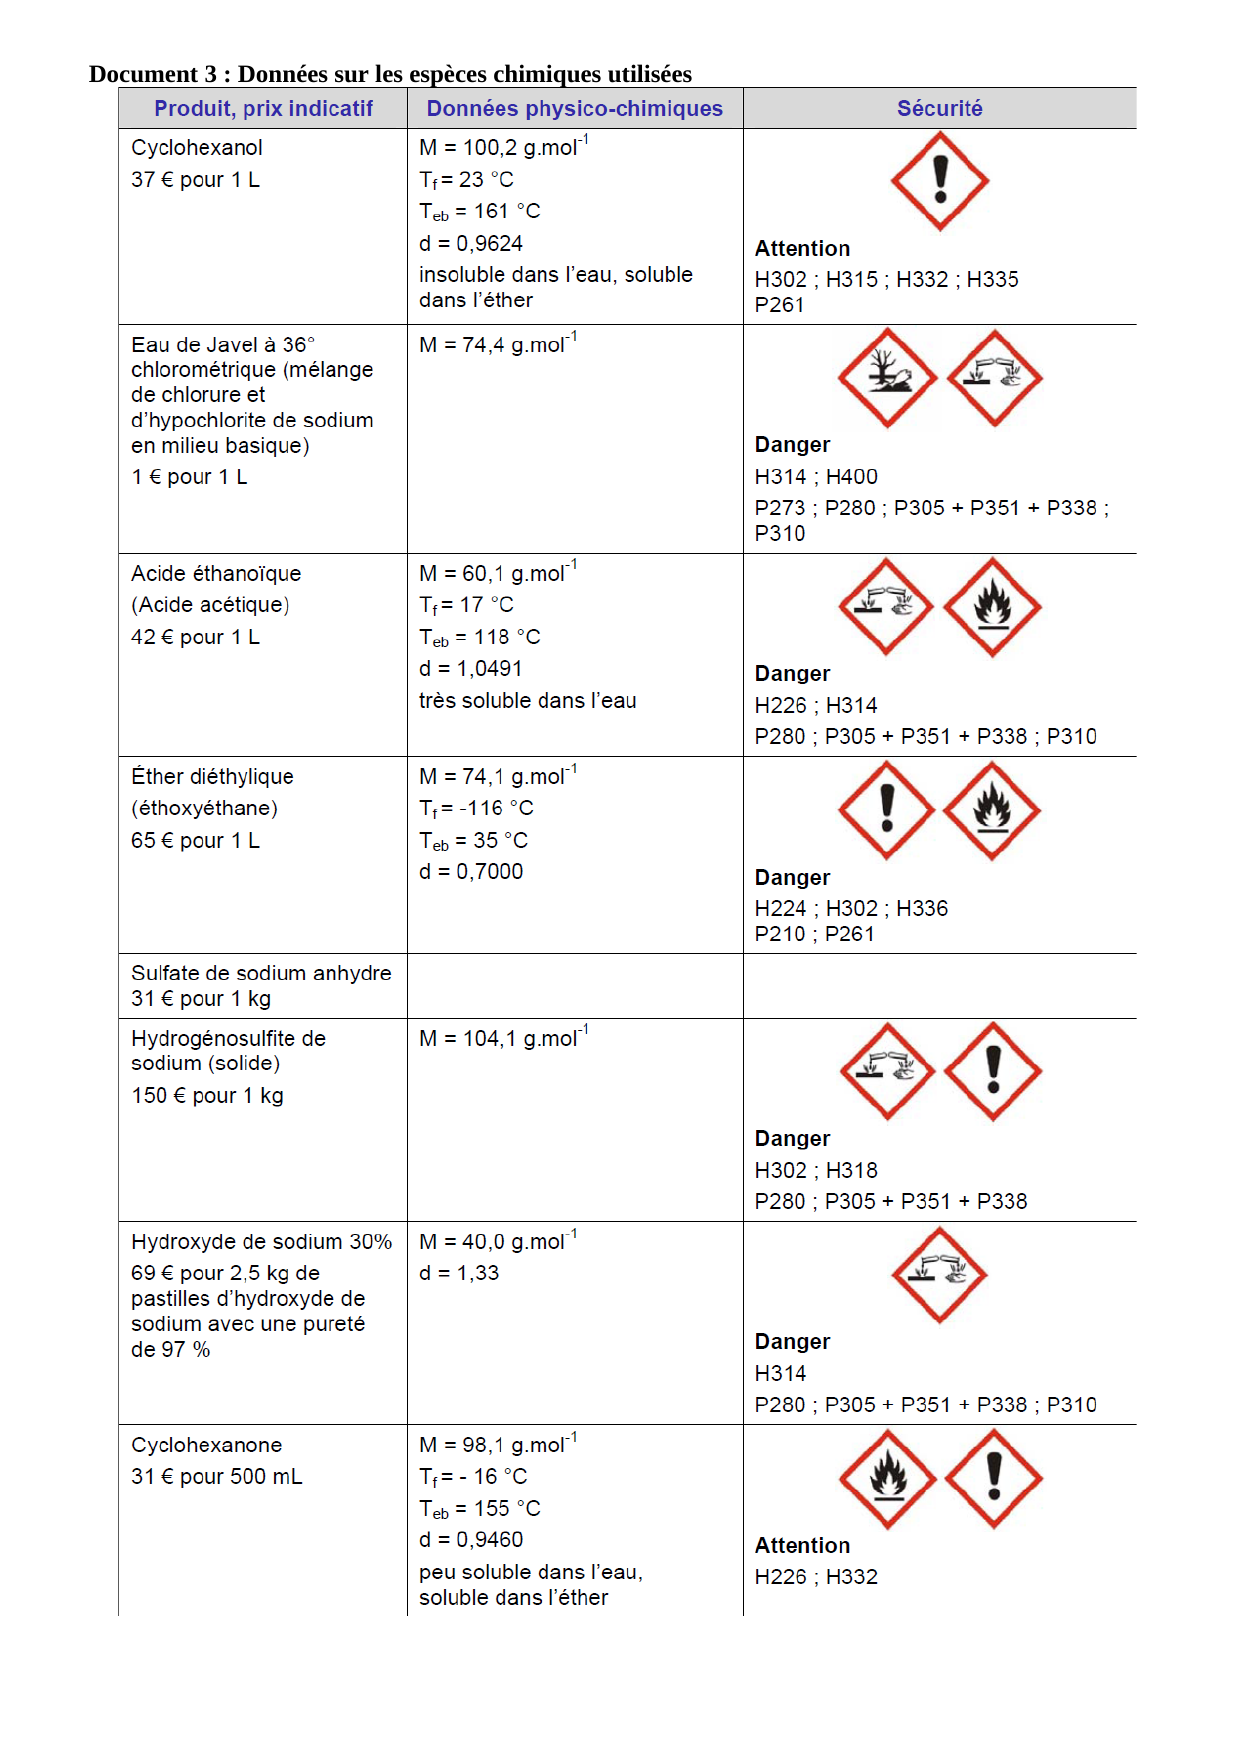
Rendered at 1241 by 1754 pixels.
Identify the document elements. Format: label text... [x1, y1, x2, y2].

text Document 3 : Données sur les espèces chimiques utilisées [88, 59, 1181, 88]
